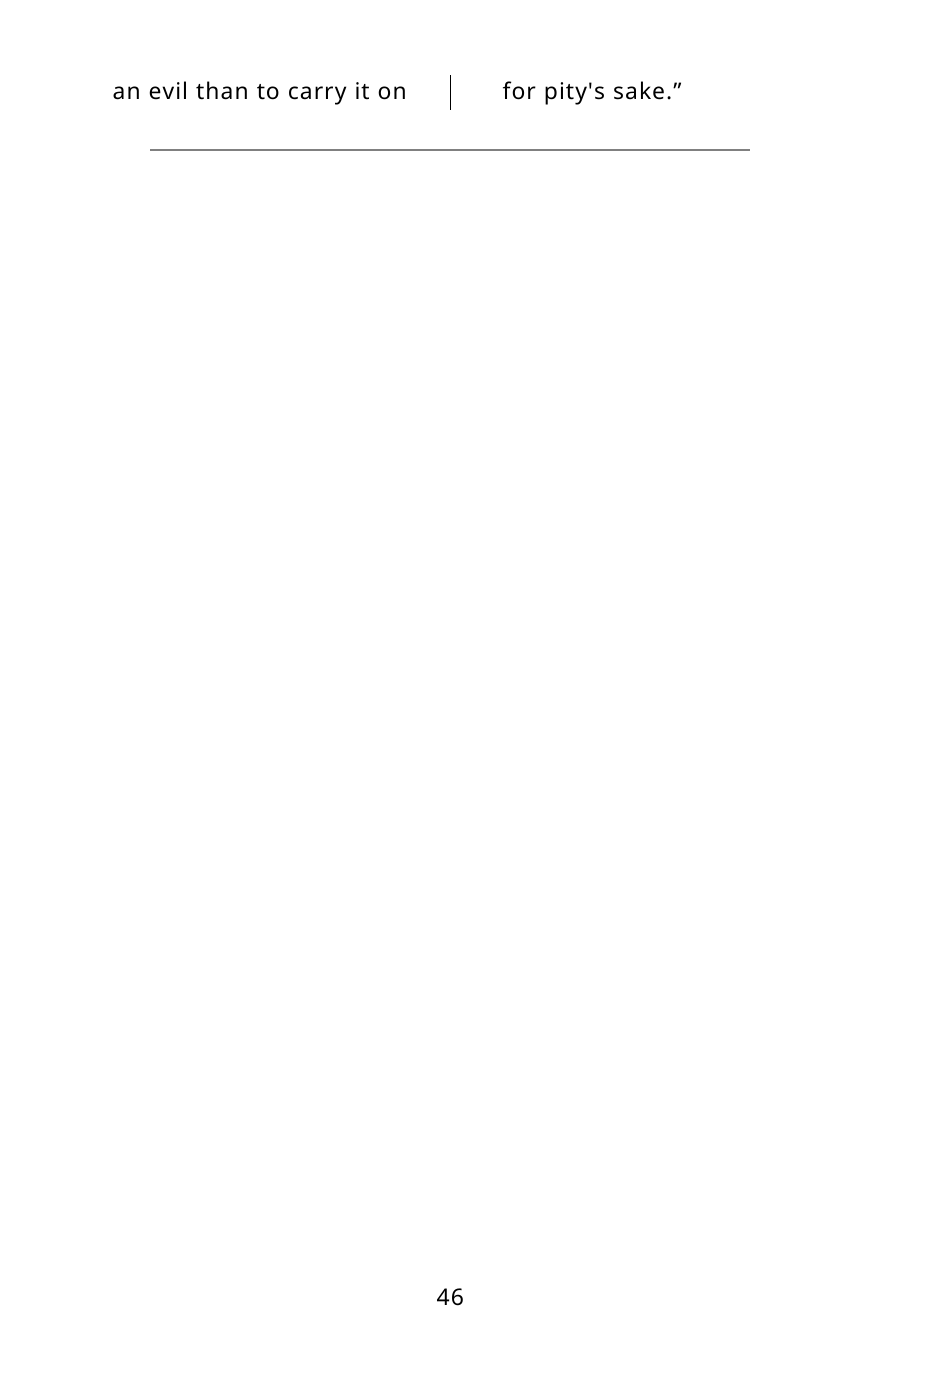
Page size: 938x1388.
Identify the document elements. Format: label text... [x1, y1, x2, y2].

text for pity's sake.” [502, 75, 806, 106]
text an evil than to carry it on [112, 75, 416, 106]
